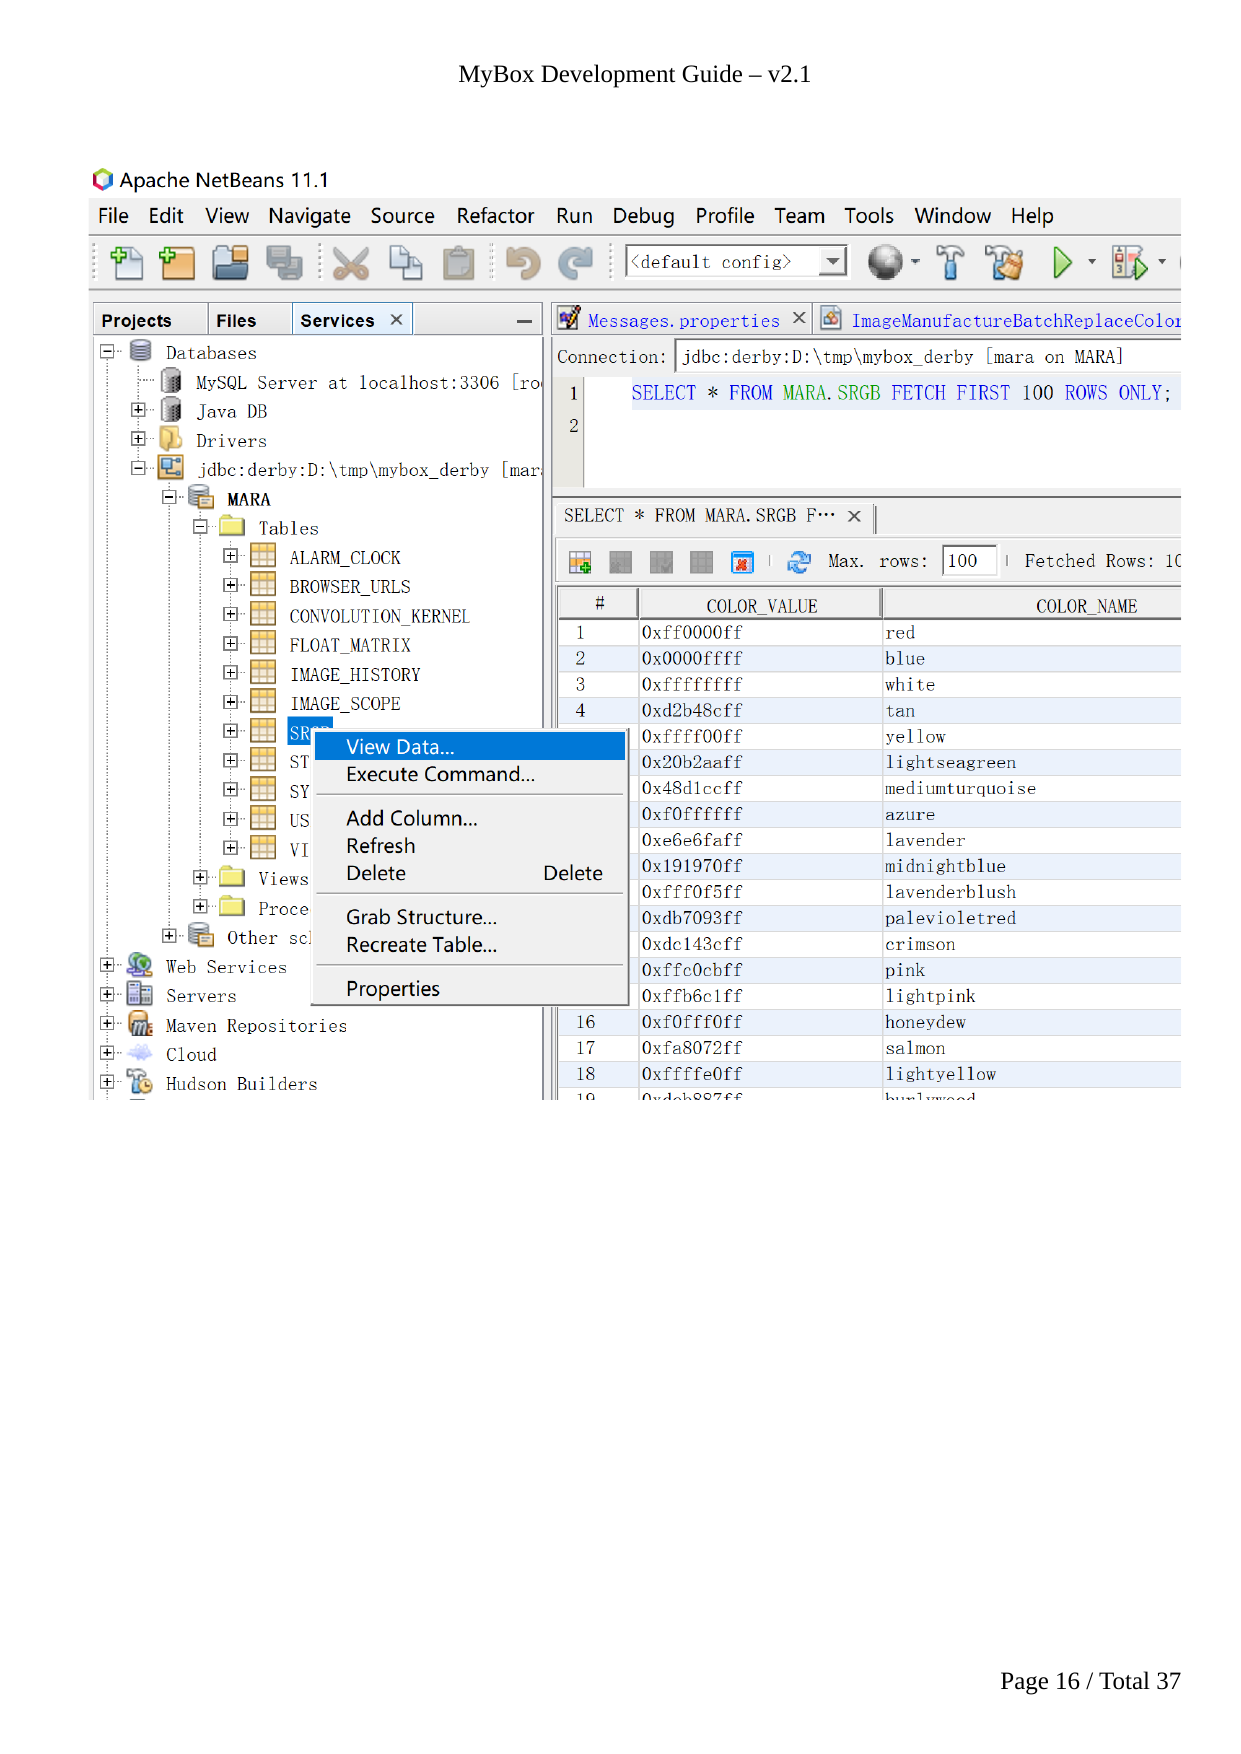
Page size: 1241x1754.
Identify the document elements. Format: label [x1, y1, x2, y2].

picture [88, 161, 1182, 1100]
